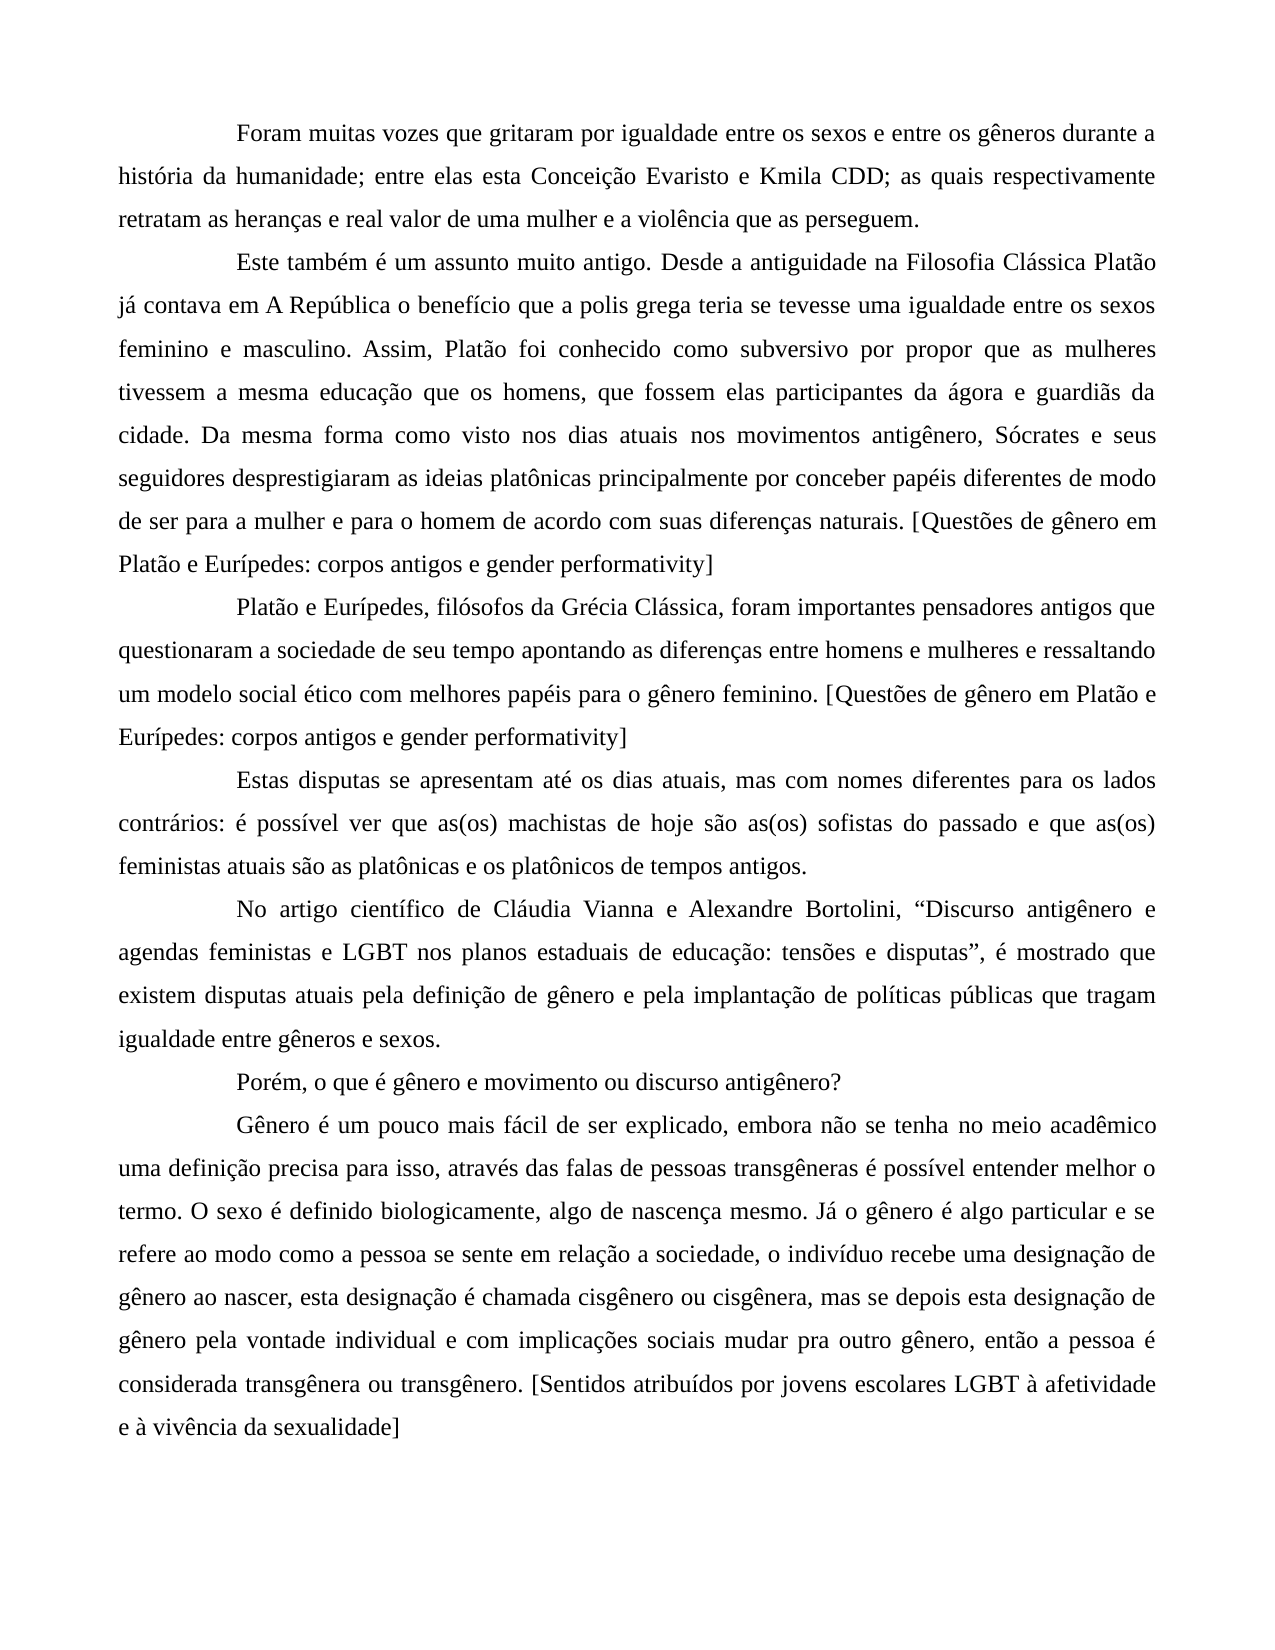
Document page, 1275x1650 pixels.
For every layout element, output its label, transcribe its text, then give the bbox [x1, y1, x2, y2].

text No artigo científico de Cláudia Vianna e Alexandre Bortolini, “Discurso antigênero e agendas feministas e LGBT nos planos estaduais de educação: tensões e disputas”, é mostrado que existem disputas atuais pela definição de gênero e pela implantação de políticas públicas que tragam igualdade entre gêneros e sexos. [118, 894, 1157, 1052]
text Este também é um assunto muito antigo. Desde a antiguidade na Filosofia Clássica Platão já contava em A República o benefício que a polis grega teria se tevesse uma igualdade entre os sexos feminino e masculino. Assim, Platão foi conhecido como subversivo por propor que as mulheres tivessem a mesma educação que os homens, que fossem elas participantes da ágora e guardiãs da cidade. Da mesma forma como visto nos dias atuais nos movimentos antigênero, Sócrates e seus seguidores desprestigiaram as ideias platônicas principalmente por conceber papéis diferentes de modo de ser para a mulher e para o homem de acordo com suas diferenças naturais. [Questões de gênero em Platão e Eurípedes: corpos antigos e gender performativity] [118, 247, 1157, 578]
text Platão e Eurípedes, filósofos da Grécia Clássica, foram importantes pensadores antigos que questionaram a sociedade de seu tempo apontando as diferenças entre homens e mulheres e ressaltando um modelo social ético com melhores papéis para o gênero feminino. [Questões de gênero em Platão e Eurípedes: corpos antigos e gender performativity] [118, 592, 1157, 751]
text Gênero é um pouco mais fácil de ser explicado, embora não se tenha no meio acadêmico uma definição precisa para isso, através das falas de pessoas transgêneras é possível entender melhor o termo. O sexo é definido biologicamente, algo de nascença mesmo. Já o gênero é algo particular e se refere ao modo como a pessoa se sente em relação a sociedade, o indivíduo recebe uma designação de gênero ao nascer, esta designação é chamada cisgênero ou cisgênera, mas se depois esta designação de gênero pela vontade individual e com implicações sociais mudar pra outro gênero, então a pessoa é considerada transgênera ou transgênero. [Sentidos atribuídos por jovens escolares LGBT à afetividade e à vivência da sexualidade] [118, 1110, 1157, 1441]
text Foram muitas vozes que gritaram por igualdade entre os sexos e entre os gêneros durante a história da humanidade; entre elas esta Conceição Evaristo e Kmila CDD; as quais respectivamente retratam as heranças e real valor de uma mulher e a violência que as perseguem. [118, 118, 1157, 233]
text Porém, o que é gênero e movimento ou discurso antigênero? [118, 1067, 1157, 1096]
text Estas disputas se apresentam até os dias atuais, mas com nomes diferentes para os lados contrários: é possível ver que as(os) machistas de hoje são as(os) sofistas do passado e que as(os) feministas atuais são as platônicas e os platônicos de tempos antigos. [118, 765, 1157, 880]
